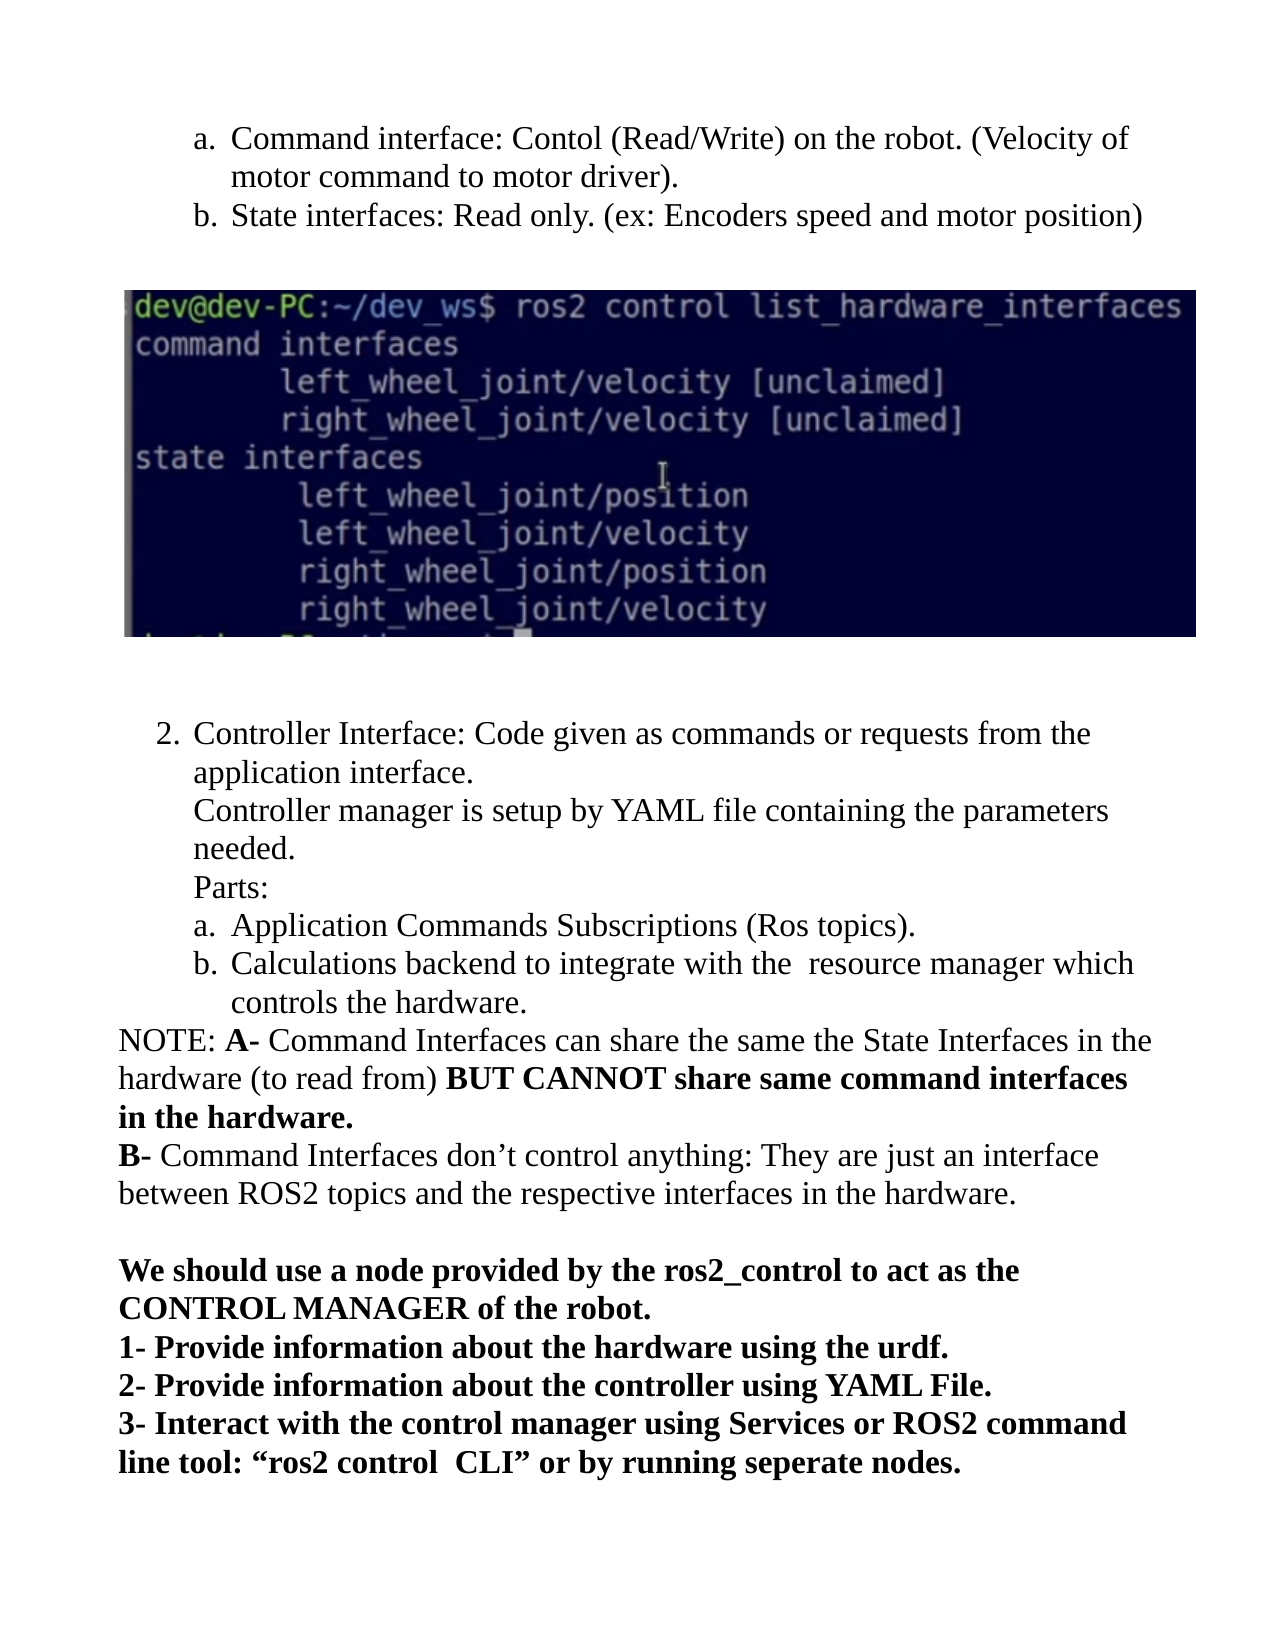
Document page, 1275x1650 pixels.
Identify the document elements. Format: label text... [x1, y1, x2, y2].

list Controller Interface: Code given as commands or requests from the application interface. [156, 714, 1157, 790]
list Controller manager is setup by YAML file containing the parameters needed. [156, 790, 1157, 867]
list Parts: [156, 867, 1157, 905]
text NOTE: A- Command Interfaces can share the same the State Interfaces in the hardware (to read from) BUT CANNOT share same command interfaces in the hardware. [118, 1020, 1157, 1135]
text We should use a node provided by the ros2_control to act as the CONTROL MANAGER of the robot. [118, 1250, 1157, 1327]
text 2- Provide information about the controller using YAML File. [118, 1365, 1157, 1404]
text 3- Interact with the control manager using Services or ROS2 command line tool: “ros2 control CLI” or by running seperate nodes. [118, 1404, 1157, 1480]
list Application Commands Subscriptions (Ros topics). [193, 905, 1157, 944]
text 1- Provide information about the hardware using the urdf. [118, 1327, 1157, 1365]
text B- Command Interfaces don’t control anything: They are just an interface between ROS2 topics and the respective interfaces in the hardware. [118, 1135, 1157, 1212]
picture [124, 290, 1196, 637]
list Calculations backend to integrate with the resource manager which controls the hardware. [193, 944, 1157, 1020]
list Command interface: Contol (Read/Write) on the robot. (Velocity of motor command to motor driver). [193, 118, 1157, 195]
list State interf aces: Read only. (ex: Encoders speed and motor position) [193, 195, 1157, 233]
